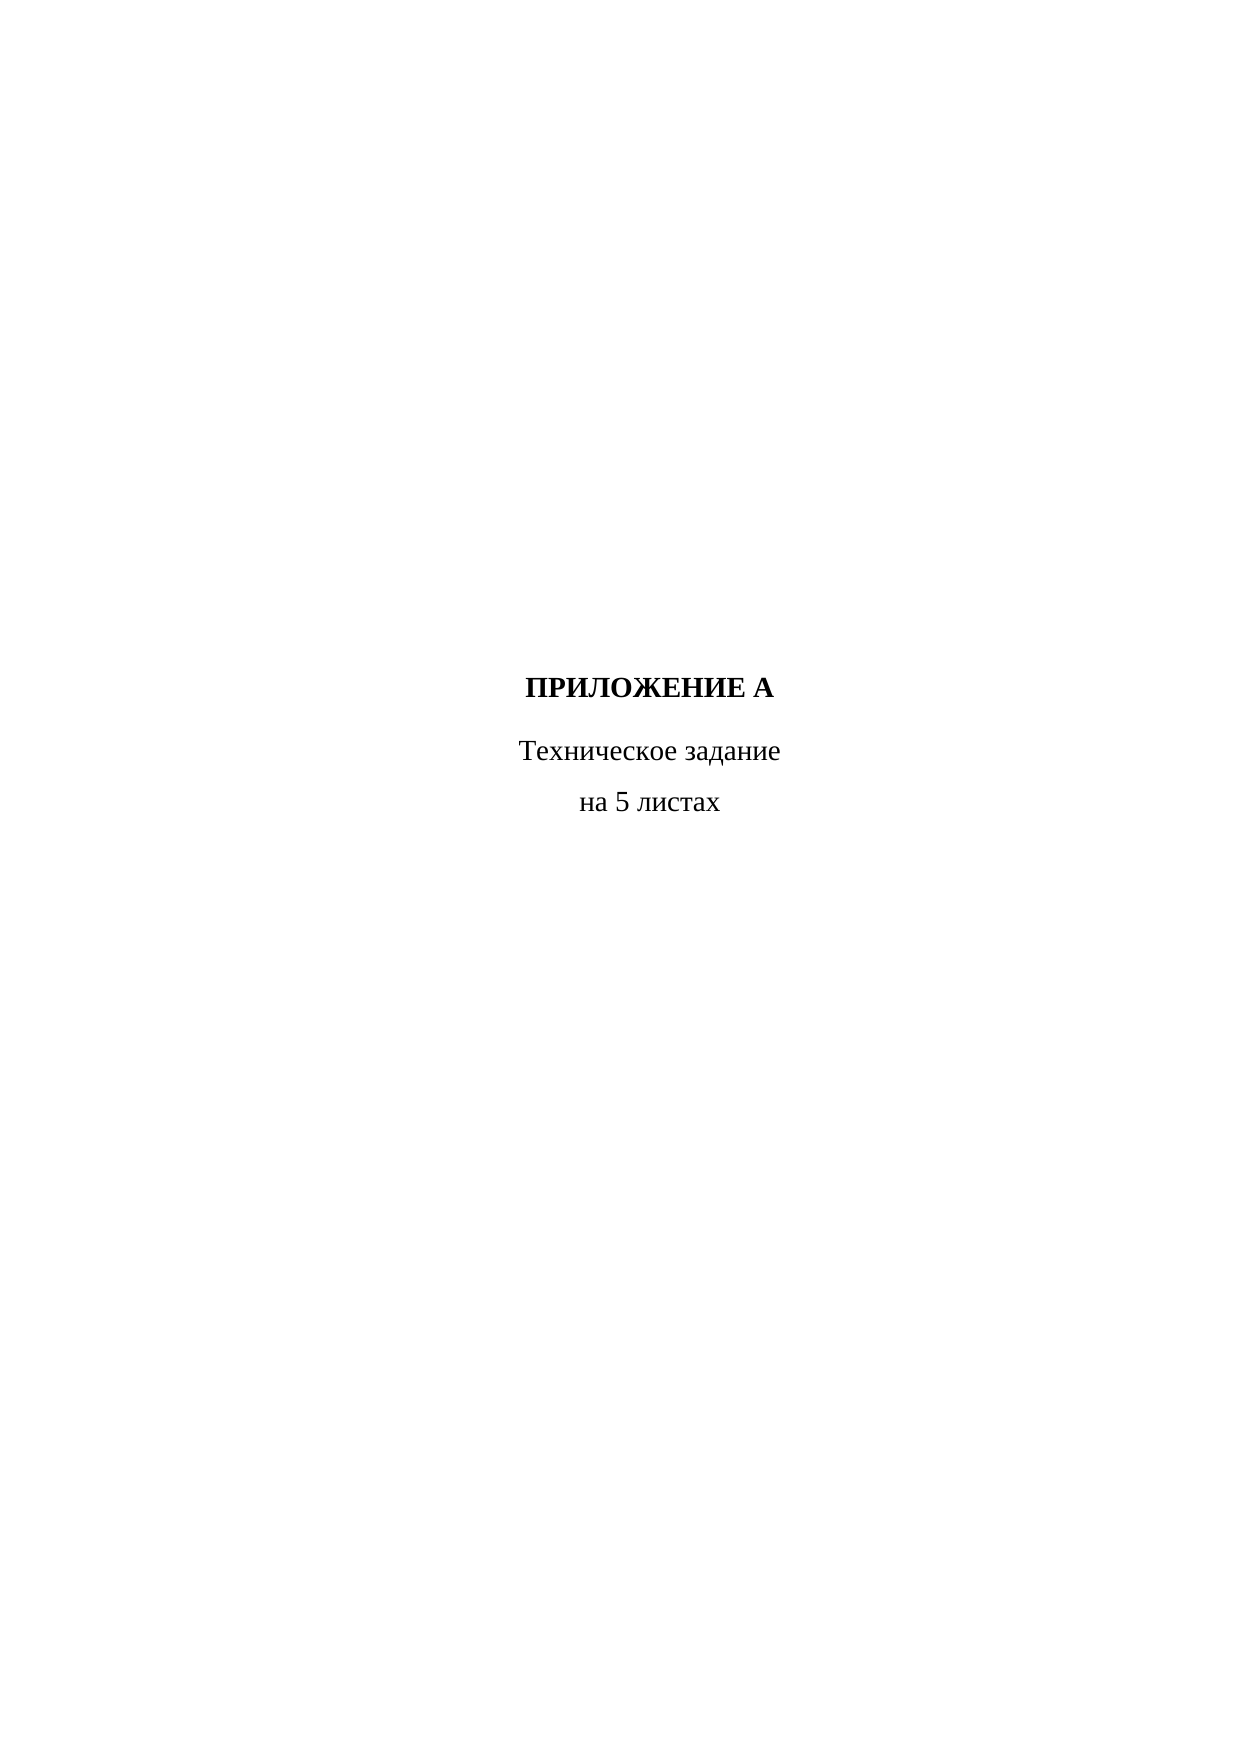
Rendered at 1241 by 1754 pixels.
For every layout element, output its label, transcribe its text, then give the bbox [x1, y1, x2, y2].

text на 5 листах [148, 784, 1152, 817]
subtitle ПРИЛОЖЕНИЕ А [148, 671, 1152, 704]
text Техническое задание [148, 733, 1152, 767]
